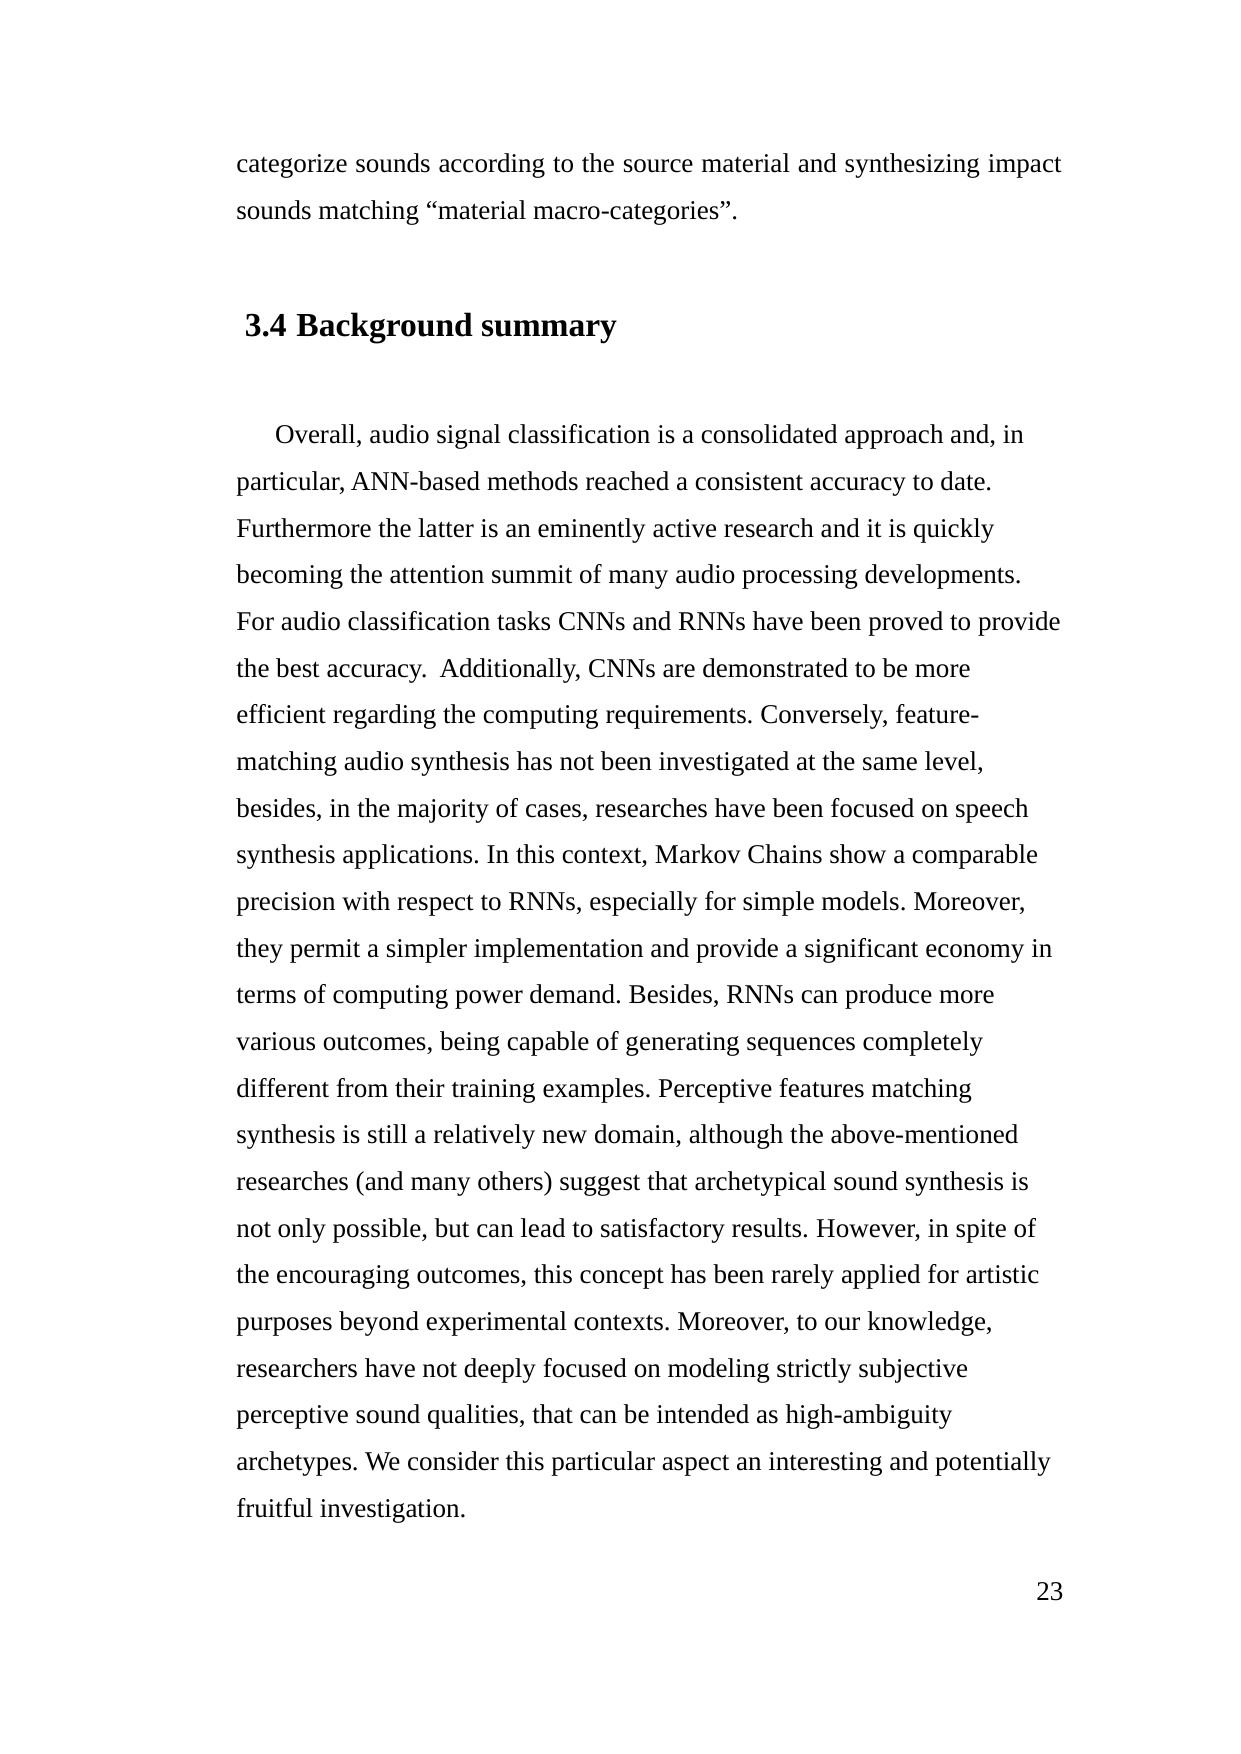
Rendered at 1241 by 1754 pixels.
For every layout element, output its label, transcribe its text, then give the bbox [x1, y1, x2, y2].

text categorize sounds according to the source material and synthesizing impact sounds matching “material macro-categories”. [236, 148, 1063, 225]
subtitle Background summary [236, 305, 1063, 343]
text Overall, audio signal classification is a consolidated approach and, in particular, ANN-based methods reached a consistent accuracy to date. Furthermore the latter is an eminently active research and it is quickly becoming the attention summit of many audio processing developments. For audio classification tasks CNNs and RNNs have been proved to provide the best accuracy. Additionally, CNNs are demonstrated to be more efficient regarding the computing requirements. Conversely, feature-matching audio synthesis has not been investigated at the same level, besides, in the majority of cases, researches have been focused on speech synthesis applications. In this context, Markov Chains show a comparable precision with respect to RNNs, especially for simple models. Moreover, they permit a simpler implementation and provide a significant economy in terms of computing power demand. Besides, RNNs can produce more various outcomes, being capable of generating sequences completely different from their training examples. Perceptive features matching synthesis is still a relatively new domain, although the above-mentioned researches (and many others) suggest that archetypical sound synthesis is not only possible, but can lead to satisfactory results. However, in spite of the encouraging outcomes, this concept has been rarely applied for artistic purposes beyond experimental contexts. Moreover, to our knowledge, researchers have not deeply focused on modeling strictly subjective perceptive sound qualities, that can be intended as high-ambiguity archetypes. We consider this particular aspect an interesting and potentially fruitful investigation. [236, 418, 1063, 1523]
